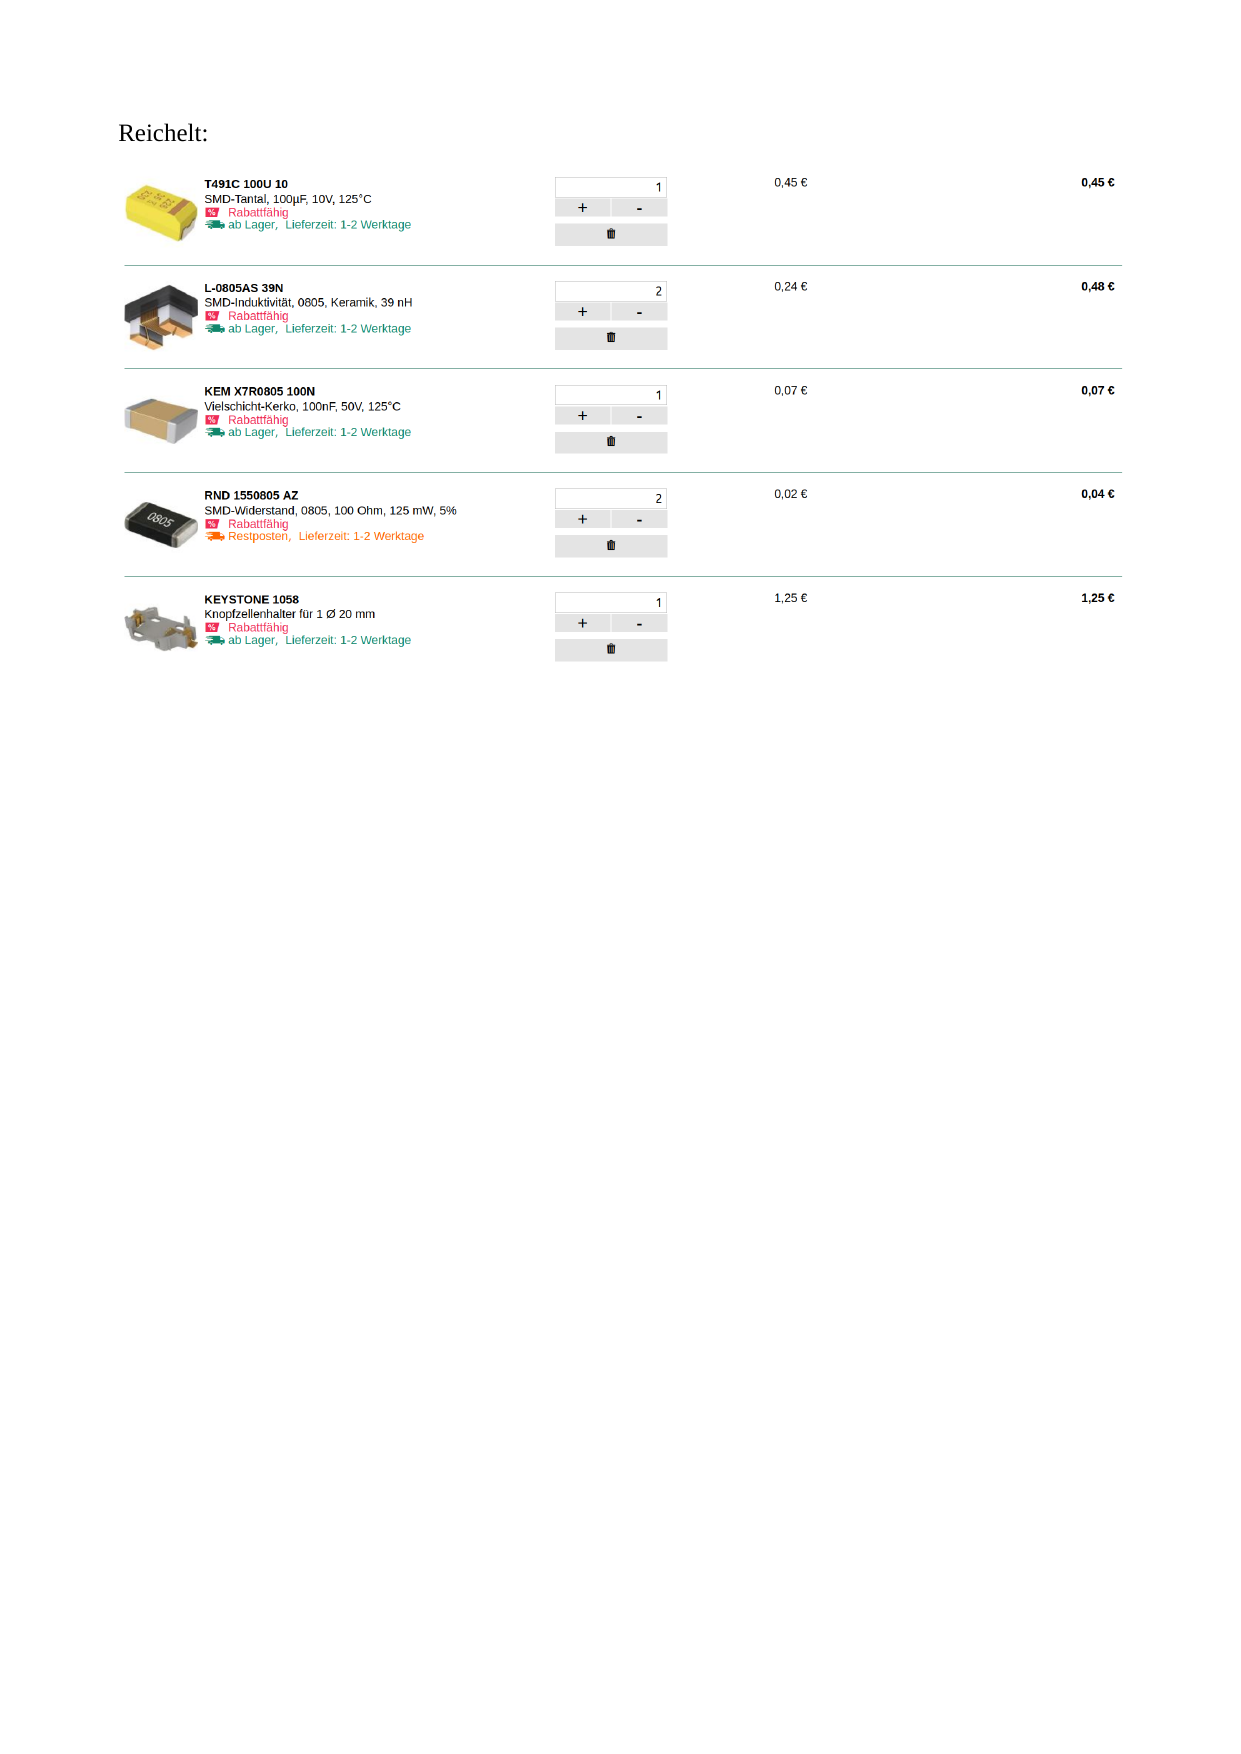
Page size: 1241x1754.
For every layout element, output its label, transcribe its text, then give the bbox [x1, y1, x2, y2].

picture [118, 165, 1123, 669]
text Reichelt: [118, 118, 1122, 147]
